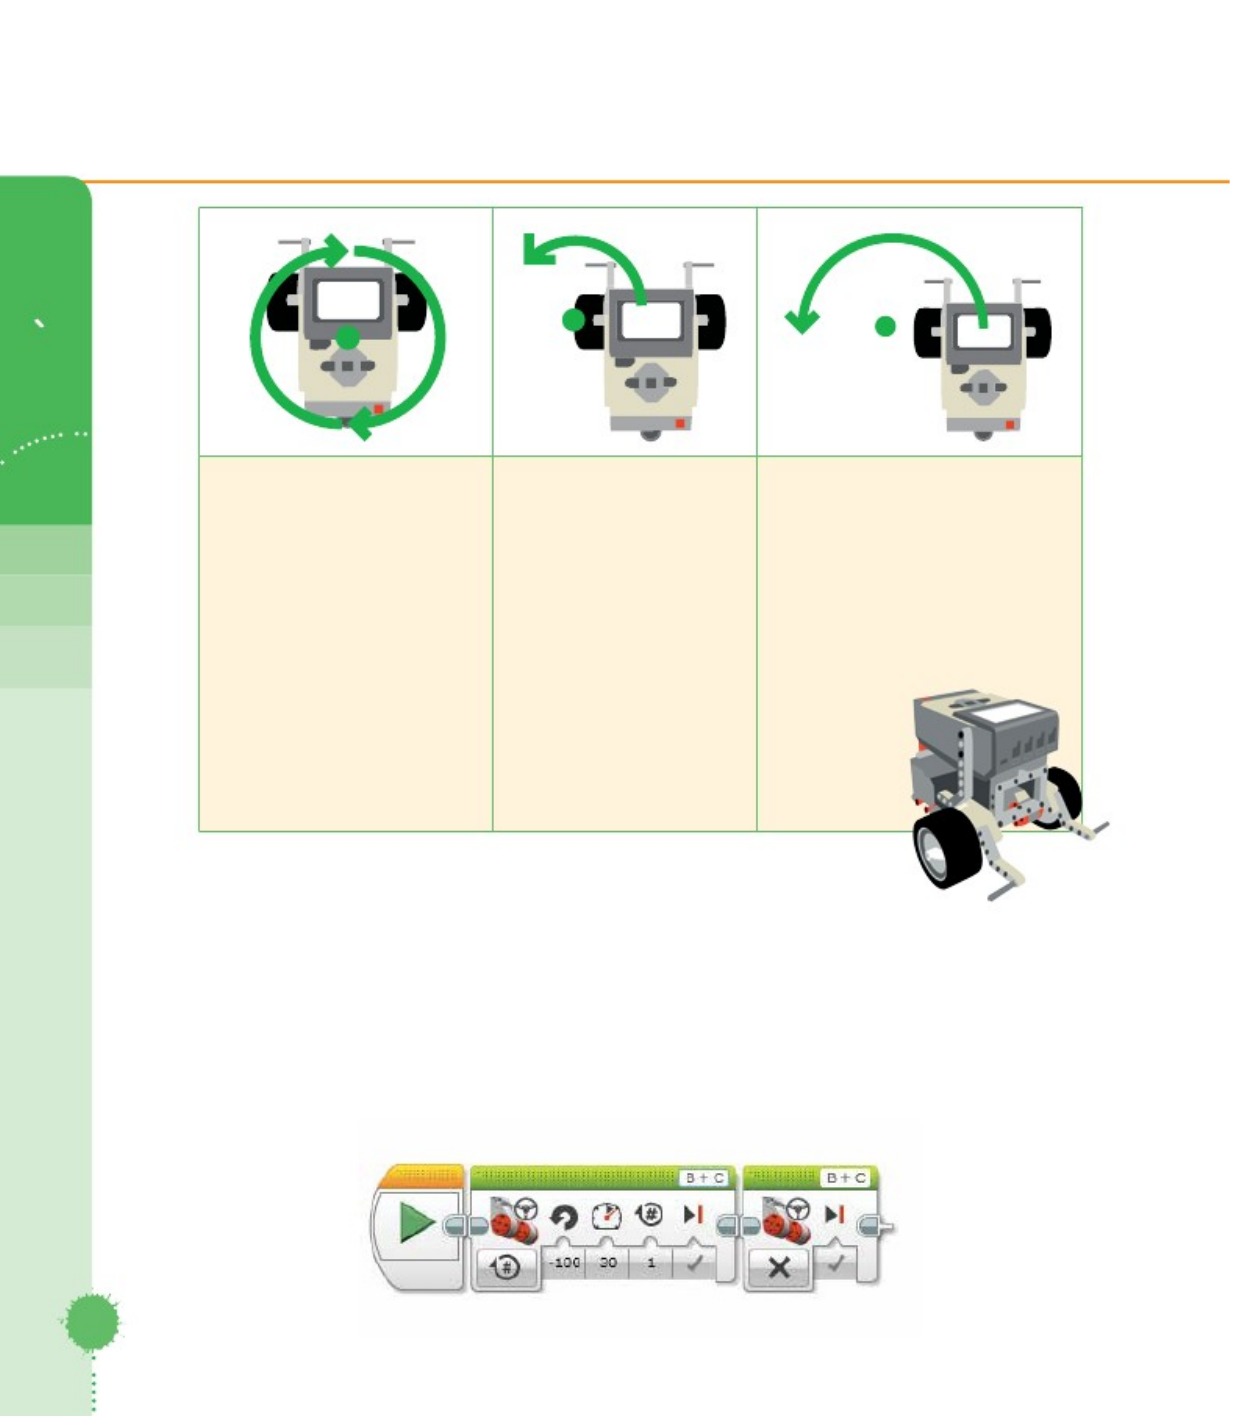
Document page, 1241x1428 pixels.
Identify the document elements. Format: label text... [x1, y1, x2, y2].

text 41 [1230, 1321, 1240, 1348]
text 3 [1230, 454, 1240, 525]
picture [0, 0, 1230, 1416]
text SESION [1230, 307, 1240, 337]
